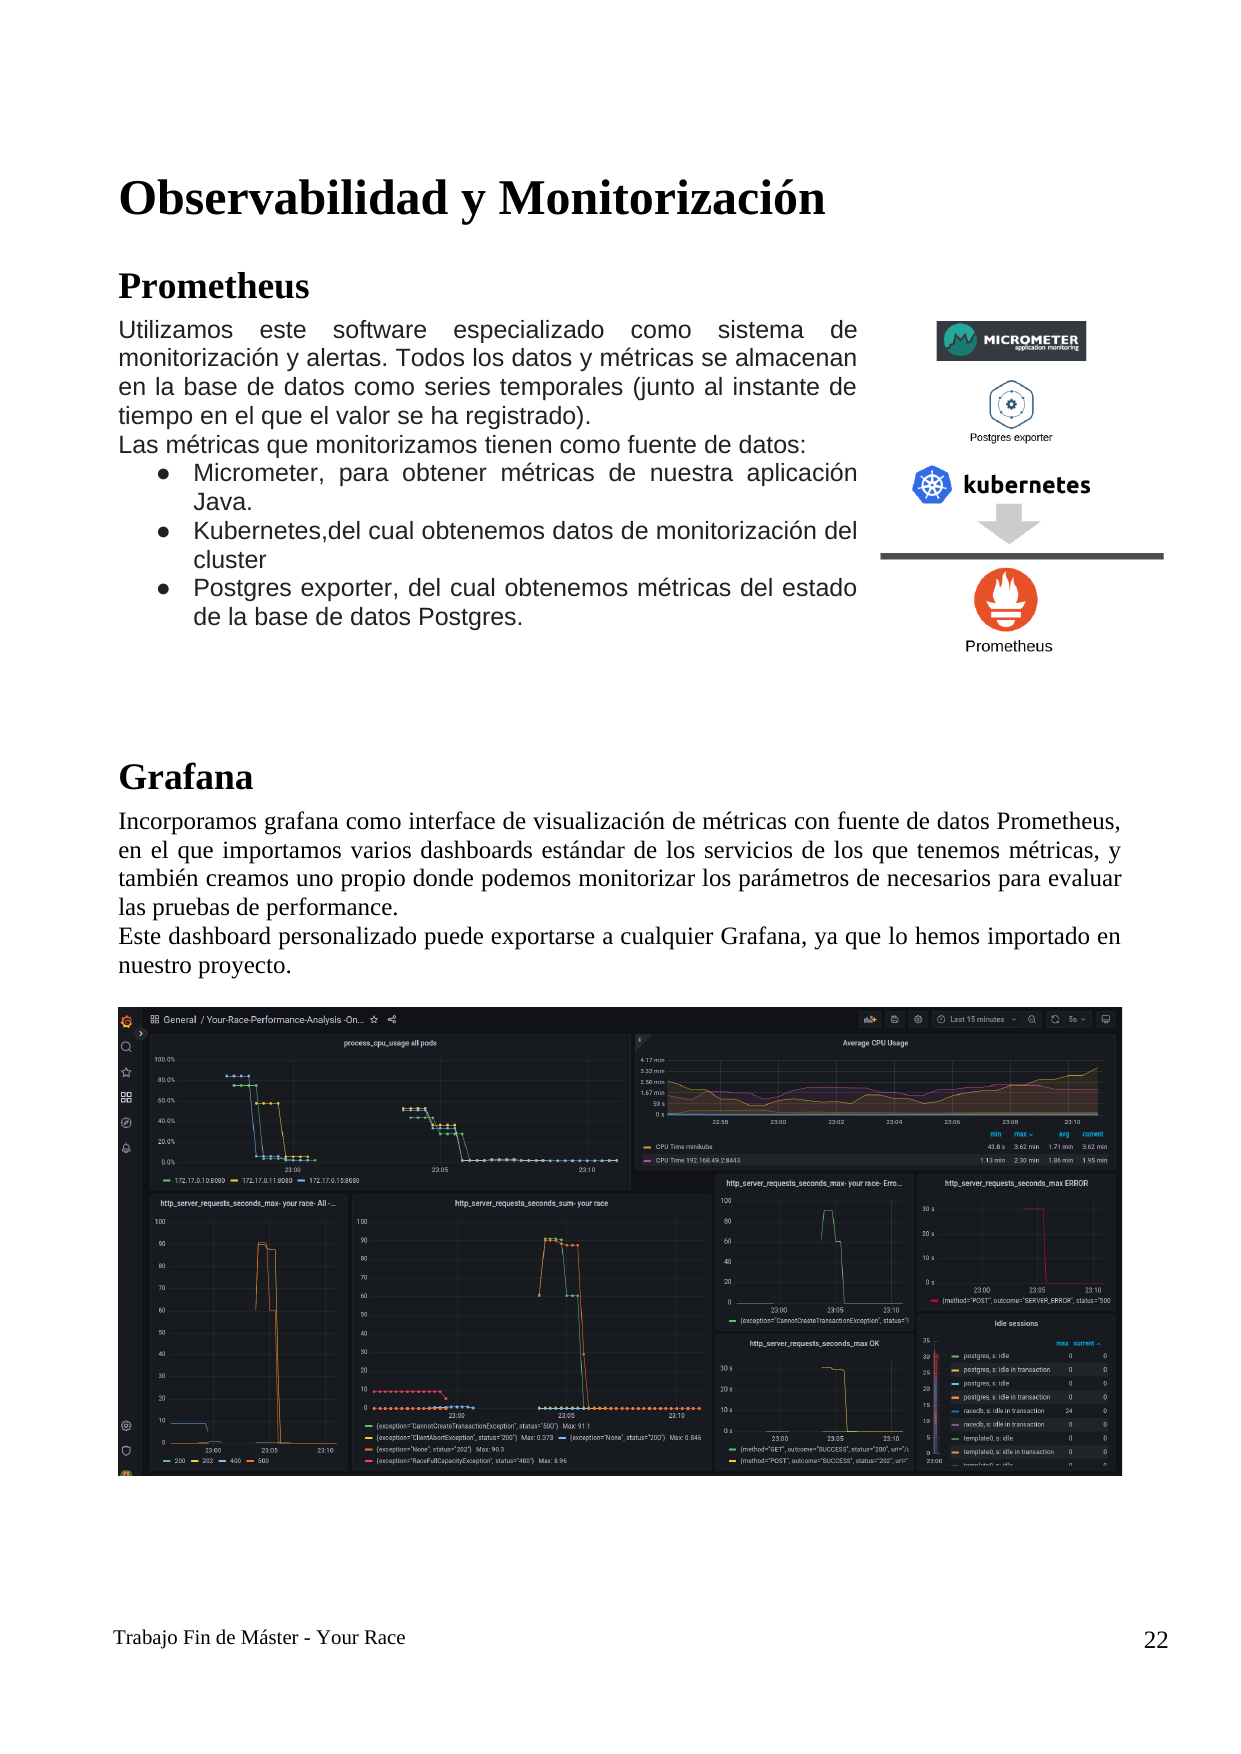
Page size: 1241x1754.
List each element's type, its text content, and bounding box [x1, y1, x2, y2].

list Kubernetes,del cual obtenemos datos de monitorización del cluster [156, 516, 877, 573]
text Incorporamos grafana como interface de visualización de métricas con fuente de datos Prometheus, en el que importamos varios dashboards estándar de los servicios de los que tenemos métricas, y también creamos uno propio donde podemos monitorizar los parámetros de necesarios para evaluar las pruebas de performance. [118, 806, 1122, 921]
subtitle Observabilidad y Monitorización [118, 168, 1122, 226]
list Postgres exporter, del cual obtenemos métricas del estado de la base de datos Postgres. [156, 573, 877, 631]
list Micrometer, para obtener métricas de nuestra aplicación Java. [156, 458, 877, 516]
picture [877, 321, 1168, 656]
picture [118, 1007, 1123, 1476]
text Utilizamos este software especializado como sistema de monitorización y alertas. Todos los datos y métricas se almacenan en la base de datos como series temporales (junto al instante de tiempo en el que el valor se ha registrado). [118, 314, 1122, 429]
subtitle Grafana [118, 754, 1122, 798]
text Este dashboard personalizado puede exportarse a cualquier Grafana, ya que lo hemos importado en nuestro proyecto. [118, 921, 1122, 978]
subtitle Prometheus [118, 263, 1122, 306]
text Las métricas que monitorizamos tienen como fuente de datos: [118, 429, 877, 458]
